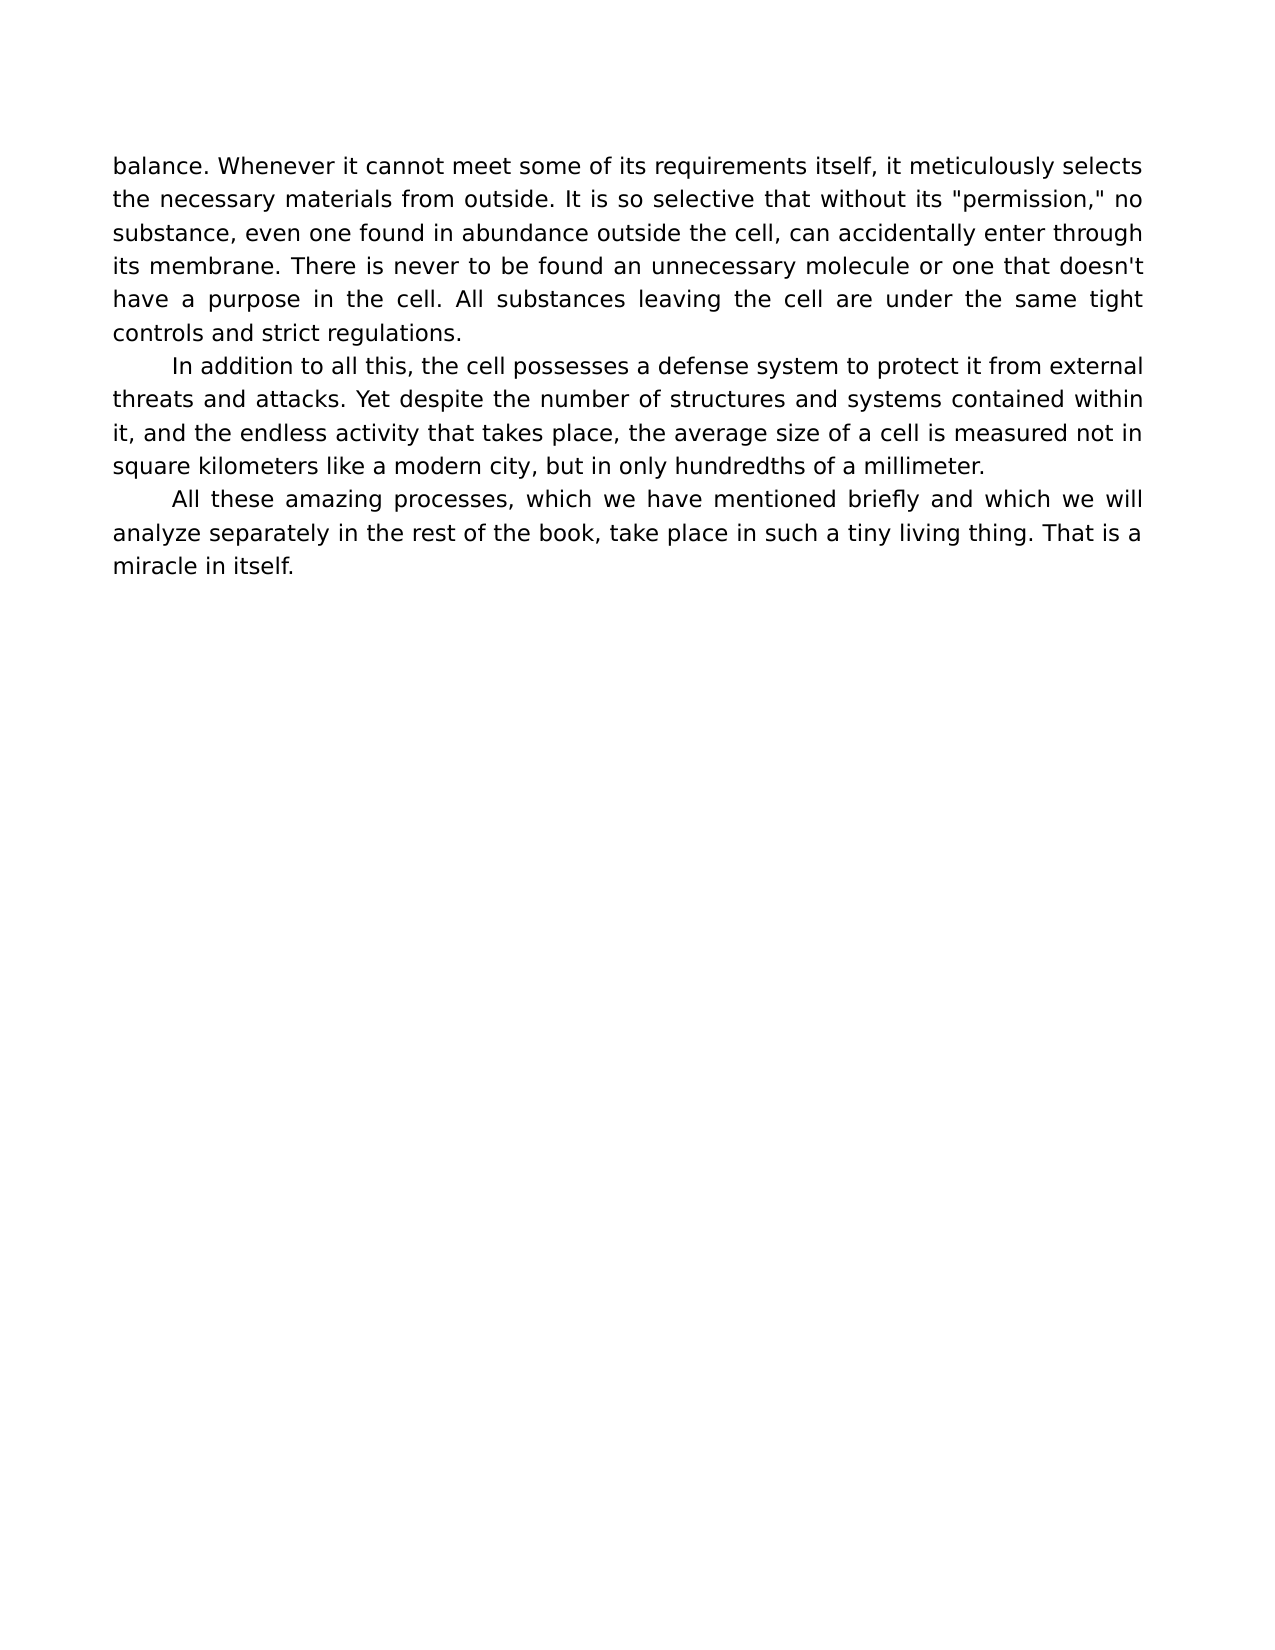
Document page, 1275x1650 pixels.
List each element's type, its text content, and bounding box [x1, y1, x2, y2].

text balance. Whenever it cannot meet some of its requirements itself, it meticulously selects the necessary materials from outside. It is so selective that without its "permission," no substance, even one found in abundance outside the cell, can accidentally enter through its membrane. There is never to be found an unnecessary molecule or one that doesn't have a purpose in the cell. All substances leaving the cell are under the same tight controls and strict regulations. [112, 148, 1145, 348]
text All these amazing processes, which we have mentioned briefly and which we will analyze separately in the rest of the book, take place in such a tiny living thing. That is a miracle in itself. [112, 481, 1145, 581]
text In addition to all this, the cell possesses a defense system to protect it from external threats and attacks. Yet despite the number of structures and systems contained within it, and the endless activity that takes place, the average size of a cell is measured not in square kilometers like a modern city, but in only hundredths of a millimeter. [112, 348, 1145, 481]
